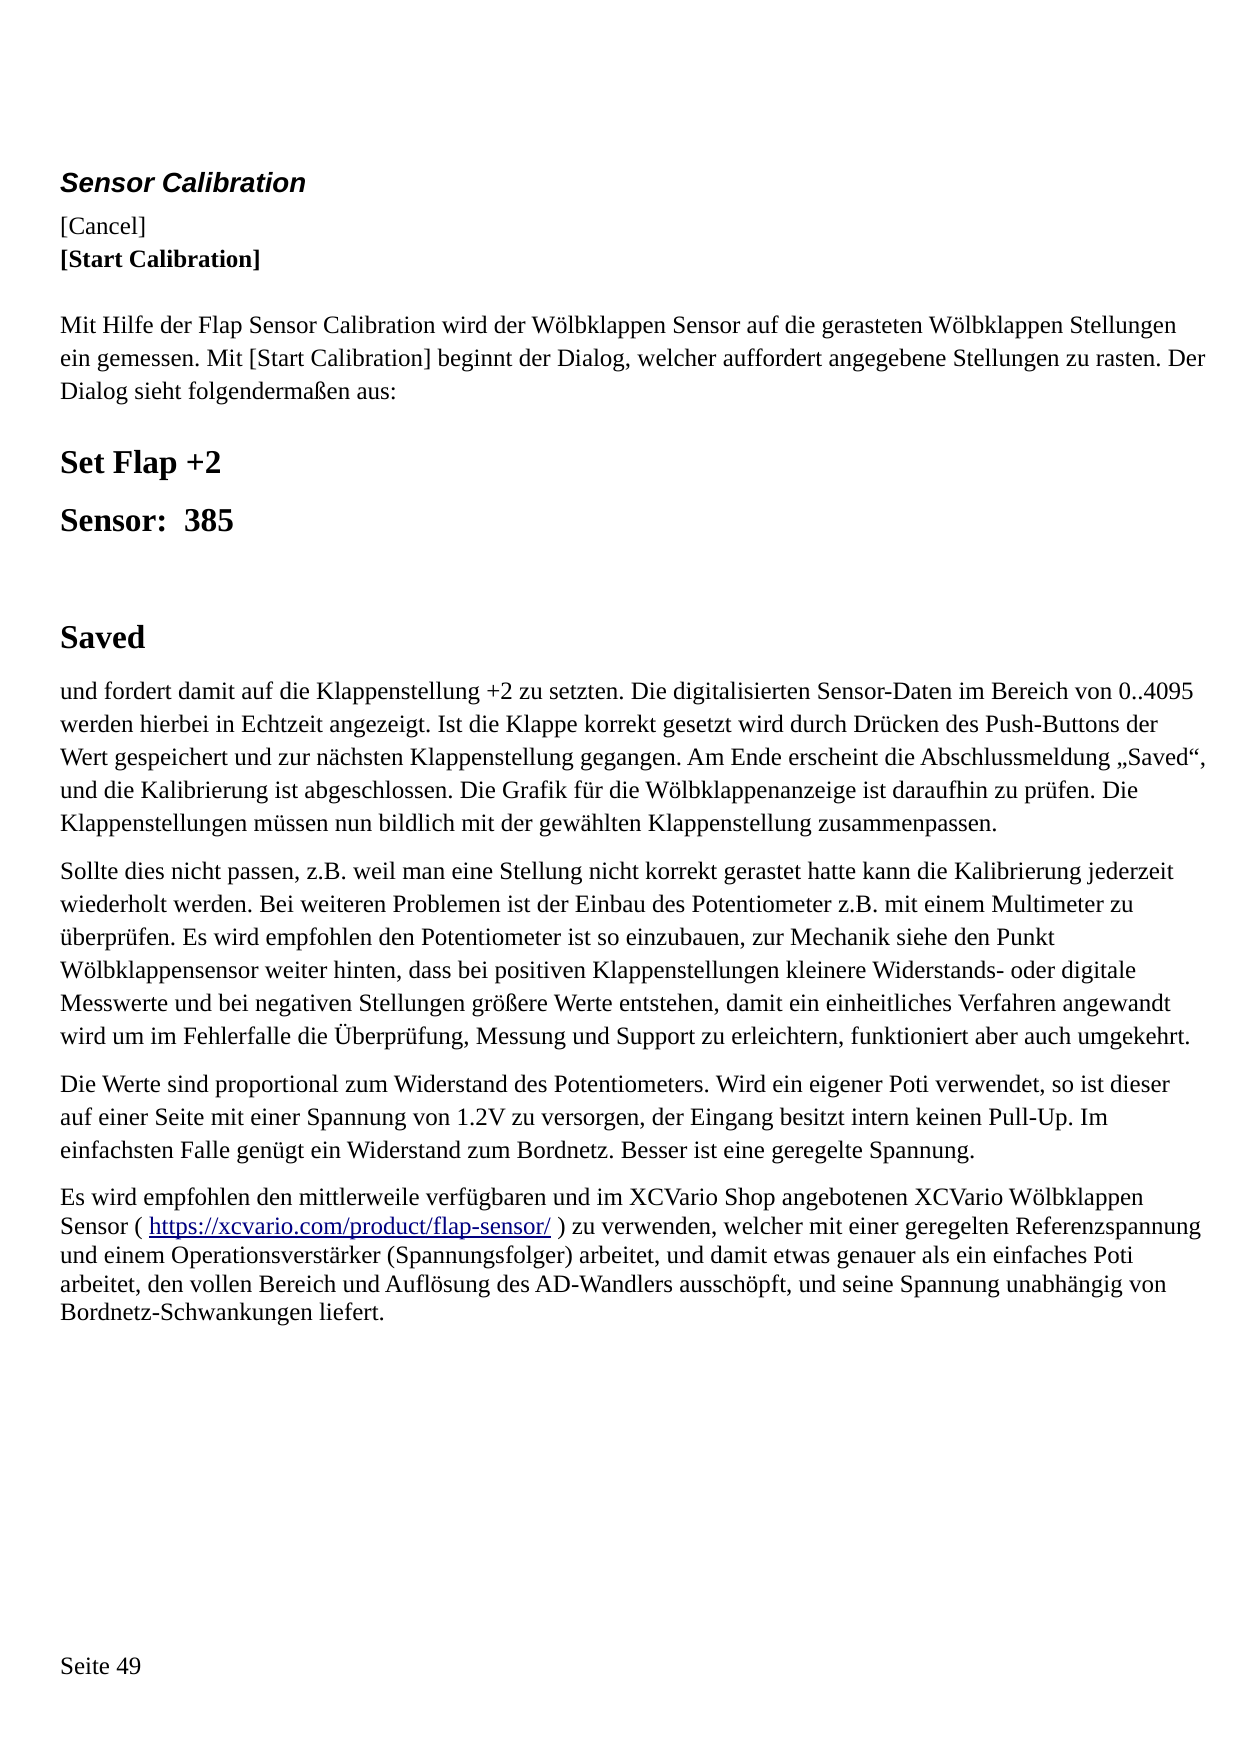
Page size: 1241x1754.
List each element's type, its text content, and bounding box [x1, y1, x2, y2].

text und fordert damit auf die Klappenstellung +2 zu setzten. Die digitalisierten Sensor-Daten im Bereich von 0..4095 werden hierbei in Echtzeit angezeigt. Ist die Klappe korrekt gesetzt wird durch Drücken des Push-Buttons der Wert gespeichert und zur nächsten Klappenstellung gegangen. Am Ende erscheint die Abschlussmeldung „Saved“, und die Kalibrierung ist abgeschlossen. Die Grafik für die Wölbklappenanzeige ist daraufhin zu prüfen. Die Klappenstellungen müssen nun bildlich mit der gewählten Klappenstellung zusammenpassen. [60, 676, 1207, 837]
subtitle Sensor Calibration [60, 166, 1207, 198]
text Die Werte sind proportional zum Widerstand des Potentiometers. Wird ein eigener Poti verwendet, so ist dieser auf einer Seite mit einer Spannung von 1.2V zu versorgen, der Eingang besitzt intern keinen Pull-Up. Im einfachsten Falle genügt ein Widerstand zum Bordnetz. Besser ist eine geregelte Spannung. [60, 1069, 1207, 1164]
text Sollte dies nicht passen, z.B. weil man eine Stellung nicht korrekt gerastet hatte kann die Kalibrierung jederzeit wiederholt werden. Bei weiteren Problemen ist der Einbau des Potentiometer z.B. mit einem Multimeter zu überprüfen. Es wird empfohlen den Potentiometer ist so einzubauen, zur Mechanik siehe den Punkt Wölbklappensensor weiter hinten, dass bei positiven Klappenstellungen kleinere Widerstands- oder digitale Messwerte und bei negativen Stellungen größere Werte entstehen, damit ein einheitliches Verfahren angewandt wird um im Fehlerfalle die Überprüfung, Messung und Support zu erleichtern, funktioniert aber auch umgekehrt. [60, 856, 1207, 1050]
text Mit Hilfe der Flap Sensor Calibration wird der Wölbklappen Sensor auf die gerasteten Wölbklappen Stellungen ein gemessen. Mit [Start Calibration] beginnt der Dialog, welcher auffordert angegebene Stellungen zu rasten. Der Dialog sieht folgendermaßen aus: [60, 310, 1207, 404]
text Es wird empfohlen den mittlerweile verfügbaren und im XCVario Shop angebotenen XCVario Wölbklappen Sensor ( https://xcvario.com/product/flap-sensor/ ) zu verwenden, welcher mit einer geregelten Referenzspannung und einem Operationsverstärker (Spannungsfolger) arbeitet, und damit etwas genauer als ein einfaches Poti arbeitet, den vollen Bereich und Auflösung des AD-Wandlers ausschöpft, und seine Spannung unabhängig von Bordnetz-Schwankungen liefert. [60, 1182, 1207, 1326]
text Saved [60, 618, 1207, 656]
text Sensor: 385 [60, 501, 1207, 539]
text [Start Calibration] [60, 244, 1207, 272]
text Set Flap +2 [60, 442, 1207, 480]
text [Cancel] [60, 211, 1207, 239]
